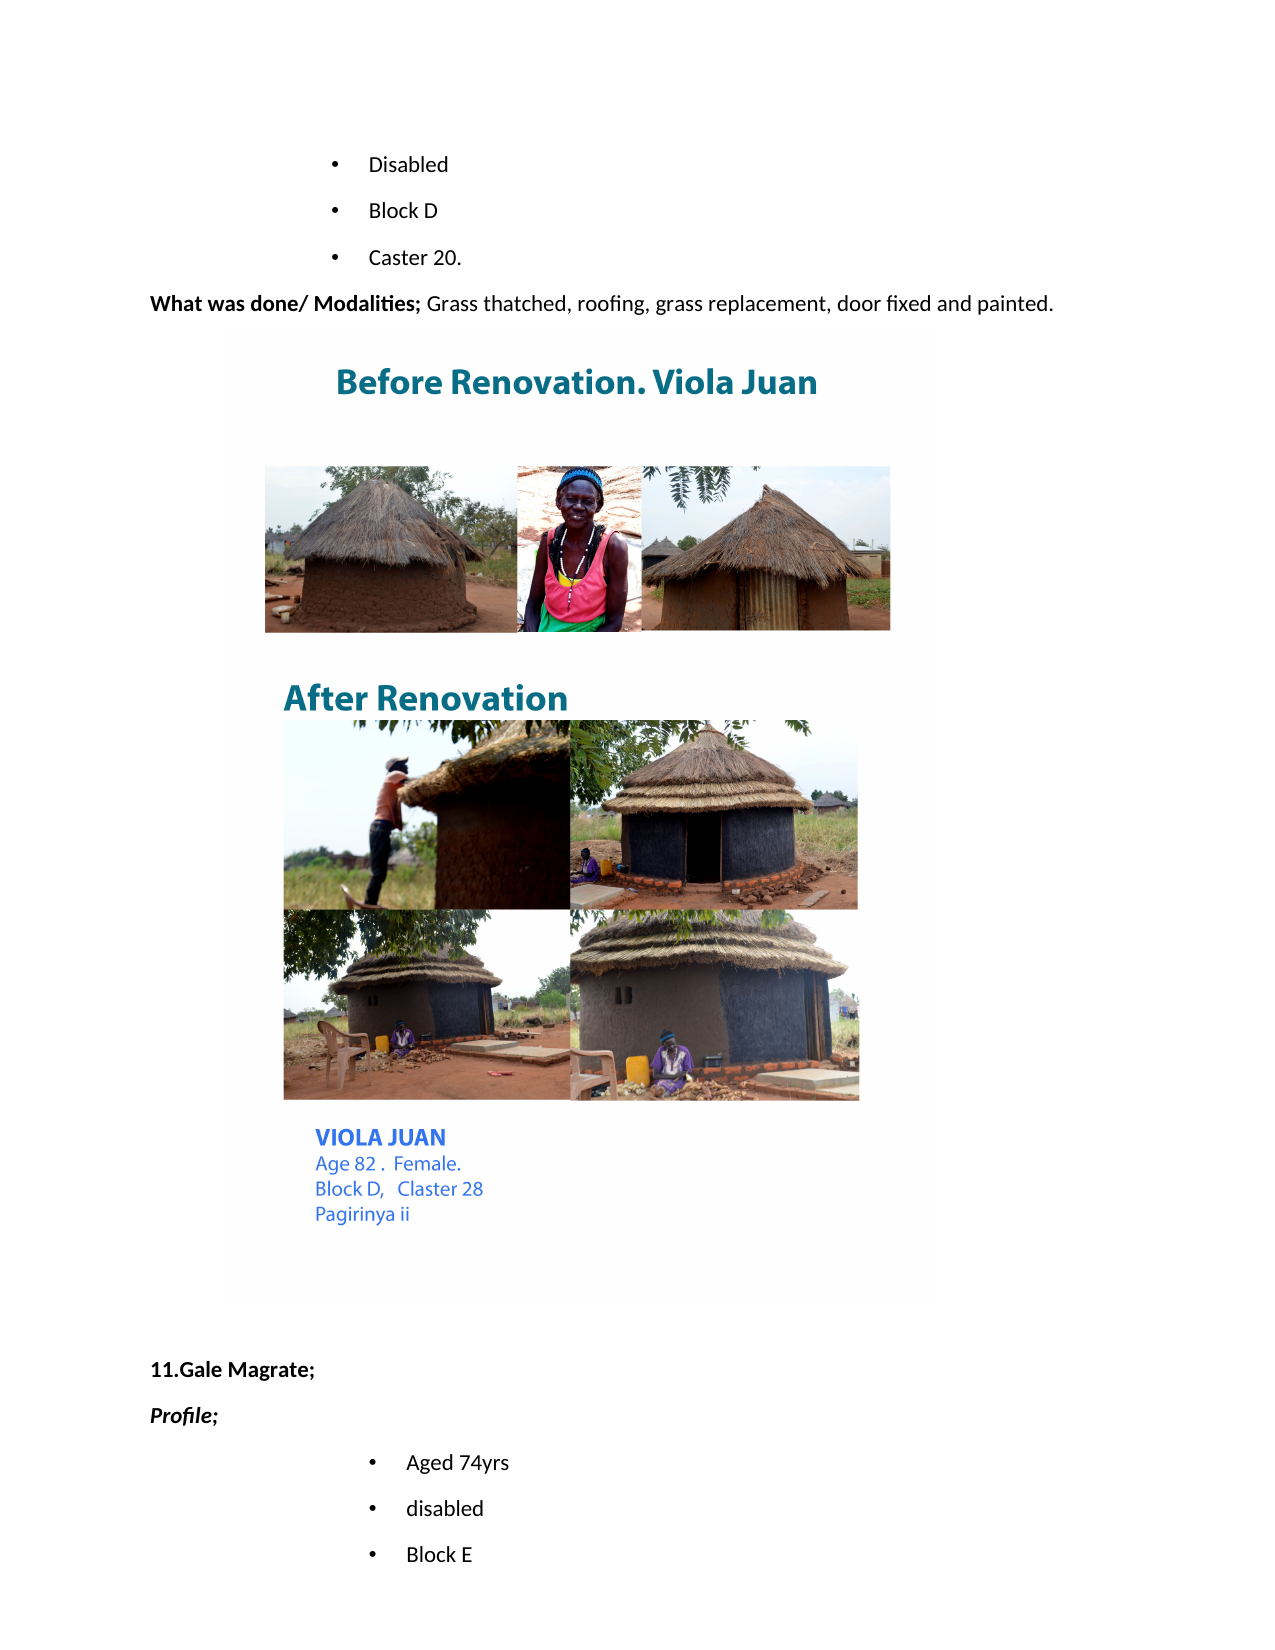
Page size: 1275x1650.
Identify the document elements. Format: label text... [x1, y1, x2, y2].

text What was done/ Modalities; Grass thatched, roofing, grass replacement, door fixed and painted. [150, 289, 1125, 317]
list Block D [331, 196, 1125, 224]
list Aged 74yrs [369, 1448, 1125, 1476]
text Profile; [150, 1402, 1125, 1429]
text 11.Gale Magrate; [150, 1355, 1125, 1383]
list Disabled [331, 150, 1125, 178]
list disabled [369, 1494, 1125, 1522]
picture [226, 323, 937, 1305]
list Block E [369, 1541, 1125, 1569]
list Caster 20. [331, 243, 1125, 271]
